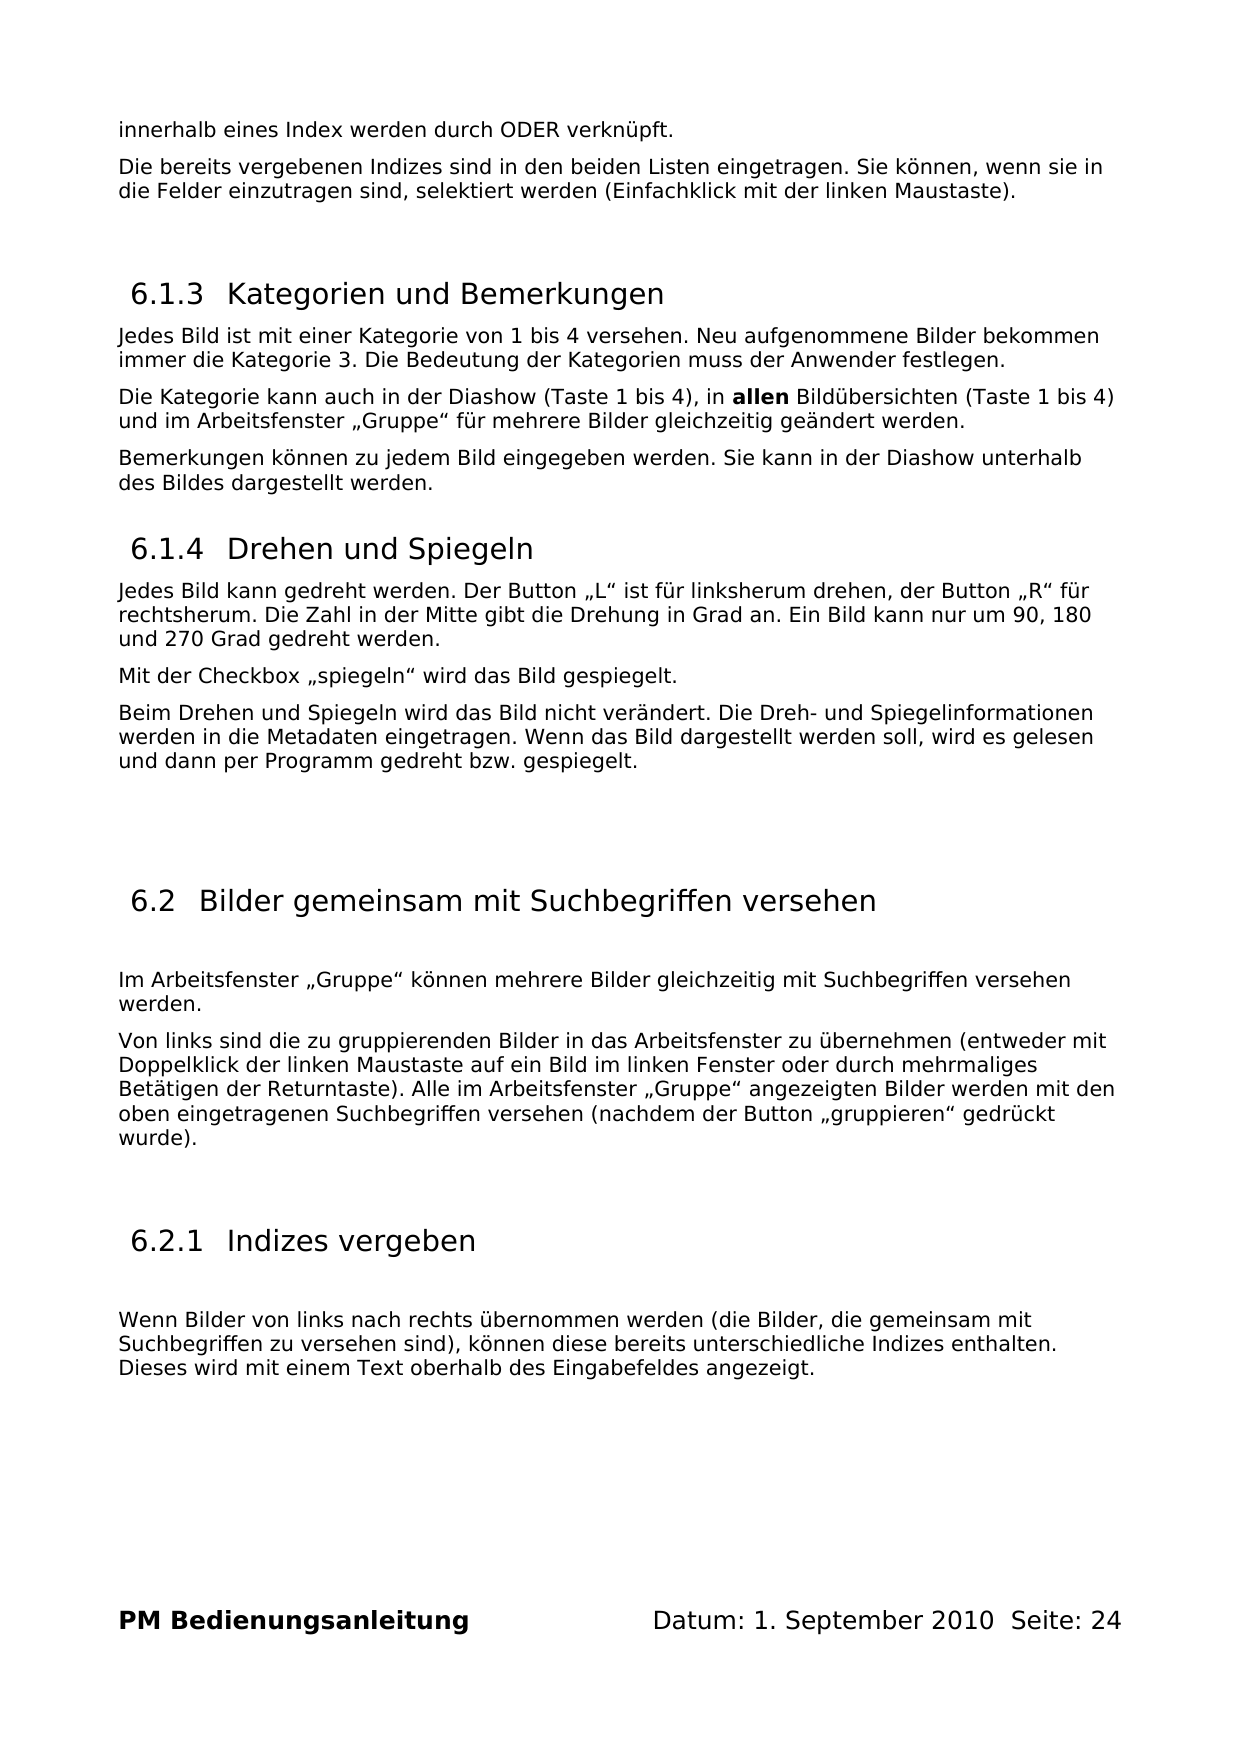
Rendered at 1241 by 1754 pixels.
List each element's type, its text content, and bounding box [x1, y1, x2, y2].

text Wenn Bilder von links nach rechts übernommen werden (die Bilder, die gemeinsam mit Suchbegriffen zu versehen sind), können diese bereits unterschiedliche Indizes enthalten. Dieses wird mit einem Text oberhalb des Eingabefeldes angezeigt. [118, 1308, 1122, 1381]
text Beim Drehen und Spiegeln wird das Bild nicht verändert. Die Dreh- und Spiegelinformationen werden in die Metadaten eingetragen. Wenn das Bild dargestellt werden soll, wird es gelesen und dann per Programm gedreht bzw. gespiegelt. [118, 701, 1122, 774]
subtitle Indizes vergeben [130, 1224, 1122, 1258]
text innerhalb eines Index werden durch ODER verknüpft. [118, 118, 1122, 142]
text Jedes Bild ist mit einer Kategorie von 1 bis 4 versehen. Neu aufgenommene Bilder bekommen immer die Kategorie 3. Die Bedeutung der Kategorien muss der Anwender festlegen. [118, 324, 1122, 373]
subtitle Bilder gemeinsam mit Suchbegriffen versehen [130, 885, 1122, 919]
text Von links sind die zu gruppierenden Bilder in das Arbeitsfenster zu übernehmen (entweder mit Doppelklick der linken Maustaste auf ein Bild im linken Fenster oder durch mehrmaliges Betätigen der Returntaste). Alle im Arbeitsfenster „Gruppe“ angezeigten Bilder werden mit den oben eingetragenen Suchbegriffen versehen (nachdem der Button „gruppieren“ gedrückt wurde). [118, 1029, 1122, 1150]
text Die Kategorie kann auch in der Diashow (Taste 1 bis 4), in allen Bildübersichten (Taste 1 bis 4) und im Arbeitsfenster „Gruppe“ für mehrere Bilder gleichzeitig geändert werden. [118, 385, 1122, 434]
subtitle Drehen und Spiegeln [130, 532, 1122, 566]
text Mit der Checkbox „spiegeln“ wird das Bild gespiegelt. [118, 664, 1122, 688]
text Im Arbeitsfenster „Gruppe“ können mehrere Bilder gleichzeitig mit Suchbegriffen versehen werden. [118, 968, 1122, 1016]
text Die bereits vergebenen Indizes sind in den beiden Listen eingetragen. Sie können, wenn sie in die Felder einzutragen sind, selektiert werden (Einfachklick mit der linken Maustaste). [118, 155, 1122, 203]
text Bemerkungen können zu jedem Bild eingegeben werden. Sie kann in der Diashow unterhalb des Bildes dargestellt werden. [118, 446, 1122, 495]
text Jedes Bild kann gedreht werden. Der Button „L“ ist für linksherum drehen, der Button „R“ für rechtsherum. Die Zahl in der Mitte gibt die Drehung in Grad an. Ein Bild kann nur um 90, 180 und 270 Grad gedreht werden. [118, 579, 1122, 652]
subtitle Kategorien und Bemerkungen [130, 278, 1122, 312]
